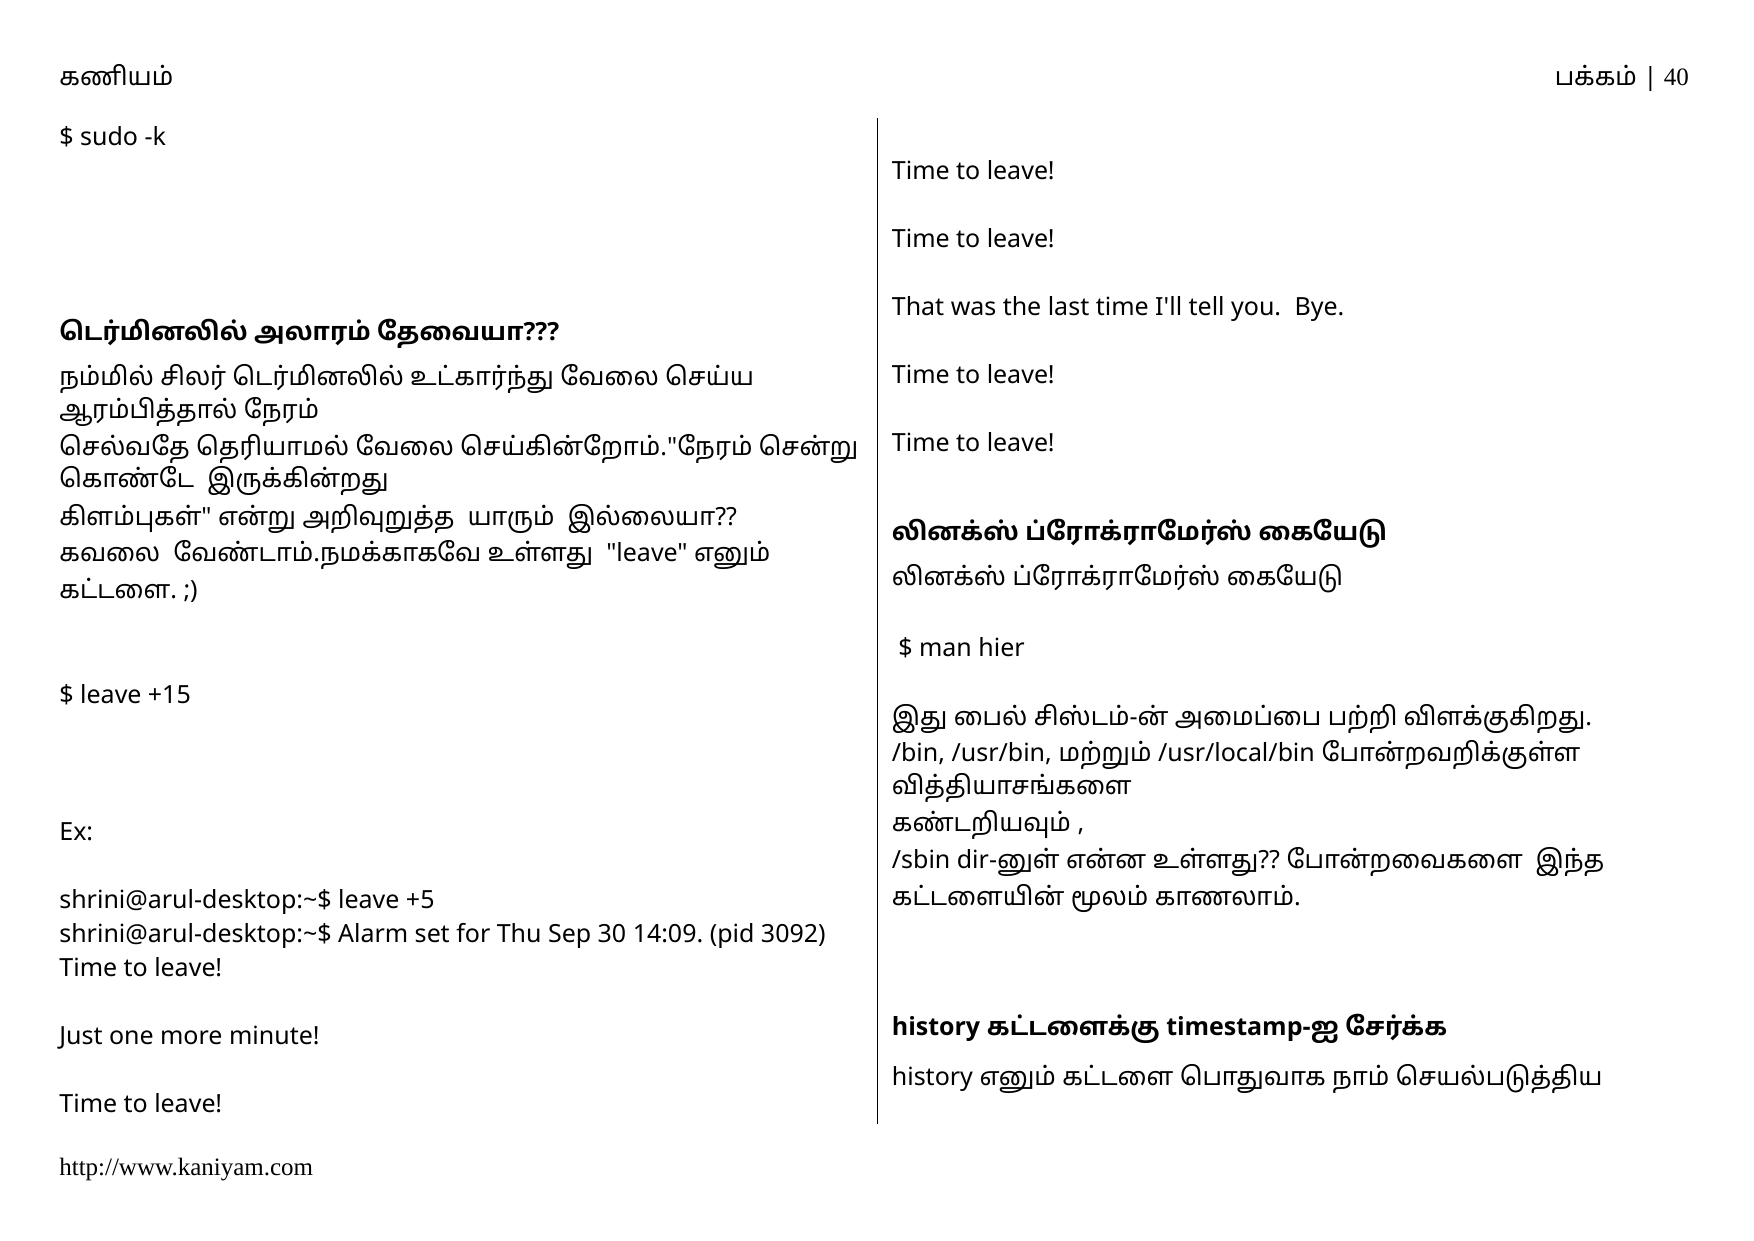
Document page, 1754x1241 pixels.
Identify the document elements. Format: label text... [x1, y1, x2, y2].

subtitle history எனும் கட்டளை பொதுவாக நாம் செயல்படுத்திய [892, 1058, 1695, 1095]
subtitle டெர்மினலில் அலாரம் தேவையா??? [59, 314, 862, 351]
subtitle Ex: shrini@arul-desktop:~$ leave +5 shrini@arul-desktop:~$ Alarm set for Thu Sep 30 14:09. (pid 3092) Time to leave! Just one more minute! Time to leave! [59, 813, 862, 1120]
subtitle $ sudo -k [59, 118, 862, 153]
subtitle லினக்ஸ் ப்ரோக்ராமேர்ஸ் கையேடு [892, 518, 1695, 551]
subtitle history கட்டளைக்கு timestamp-ஐ சேர்க்க [892, 1009, 1695, 1046]
subtitle நம்மில் சிலர் டெர்மினலில் உட்கார்ந்து வேலை செய்ய ஆரம்பித்தால் நேரம் செல்வதே தெரியாமல் வேலை செய்கின்றோம்."நேரம் சென்று கொண்டே இருக்கின்றது கிளம்புகள்" என்று அறிவுறுத்த யாரும் இல்லையா?? கவலை வேண்டாம்.நமக்காகவே உள்ளது "leave" எனும் கட்டளை. ;) $ leave +15 [59, 363, 862, 711]
subtitle லினக்ஸ் ப்ரோக்ராமேர்ஸ் கையேடு $ man hier இது பைல் சிஸ்டம்-ன் அமைப்பை பற்றி விளக்குகிறது. /bin, /usr/bin, மற்றும் /usr/local/bin போன்றவறிக்குள்ள வித்தியாசங்களை கண்டறியவும் , /sbin dir-னுள் என்ன உள்ளது?? போன்றவைகளை இந்த கட்டளையின் மூலம் காணலாம். [892, 563, 1695, 916]
subtitle Time to leave! Time to leave! That was the last time I'll tell you. Bye. Time to leave! Time to leave! [892, 118, 1695, 459]
